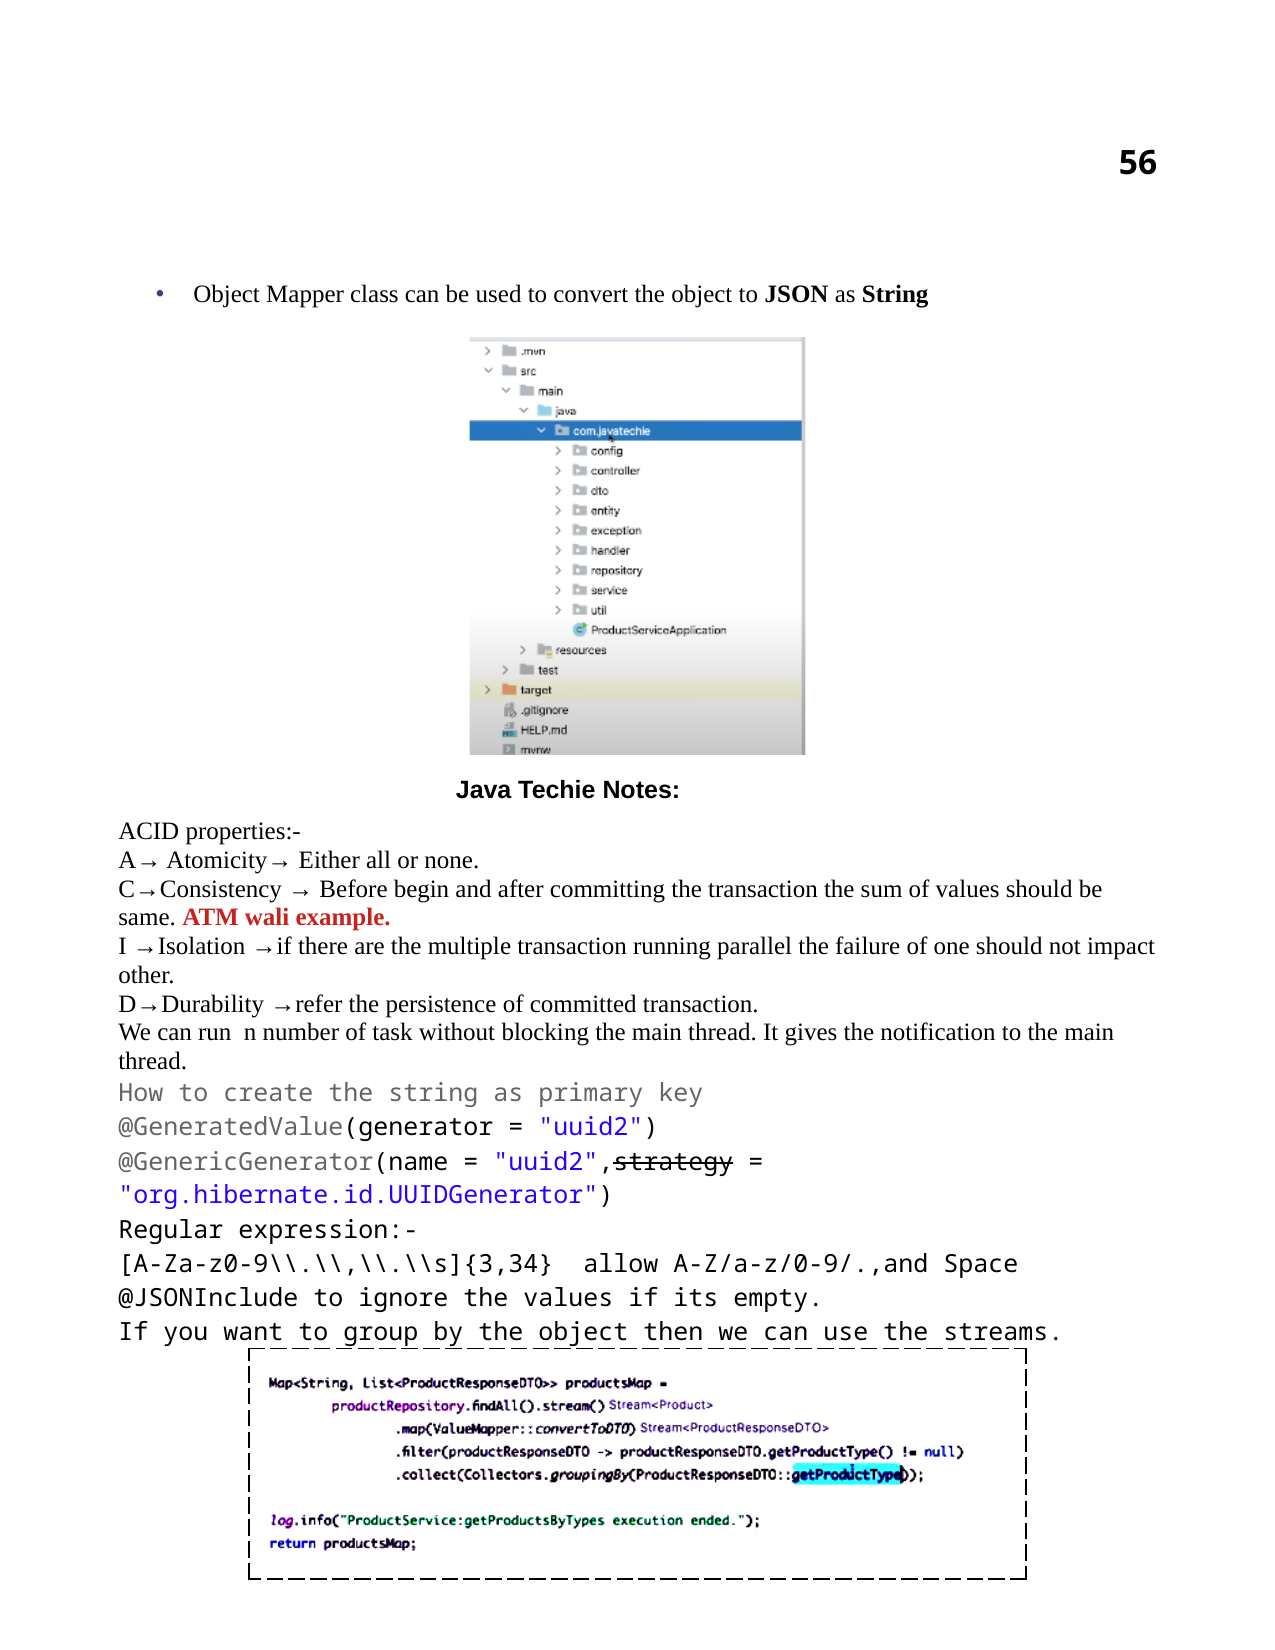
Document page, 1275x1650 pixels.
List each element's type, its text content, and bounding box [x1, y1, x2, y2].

text [A-Za-z0-9\\.\\,\\.\\s]{3,34} allow A-Z/a-z/0-9/.,and Space [118, 1245, 1157, 1279]
text A→ Atomicity→ Either all or none. [118, 845, 1157, 874]
subtitle Java Techie Notes: [456, 407, 1157, 804]
text @JSONInclude to ignore the values if its empty. [118, 1279, 1157, 1313]
picture [469, 337, 806, 755]
text Regular expression:- [118, 1211, 1157, 1245]
text If you want to group by the object then we can use the streams. [118, 1313, 1157, 1347]
text @GeneratedValue(generator = "uuid2") [118, 1109, 1157, 1143]
text ACID properties:- [118, 816, 1157, 845]
text How to create the string as primary key [118, 1075, 1157, 1109]
text C→Consistency → Before begin and after committing the transaction the sum of values should be same. ATM wali example. [118, 874, 1157, 931]
list Object Mapper class can be used to convert the object to JSON as String [156, 279, 1157, 308]
text We can run n number of task without blocking the main thread. It gives the notification to the main thread. [118, 1017, 1157, 1075]
text I →Isolation →if there are the multiple transaction running parallel the failure of one should not impact other. [118, 931, 1157, 989]
text D→Durability →refer the persistence of committed transaction. [118, 989, 1157, 1017]
text @GenericGenerator(name = "uuid2",strategy = "org.hibernate.id.UUIDGenerator") [118, 1143, 1157, 1211]
